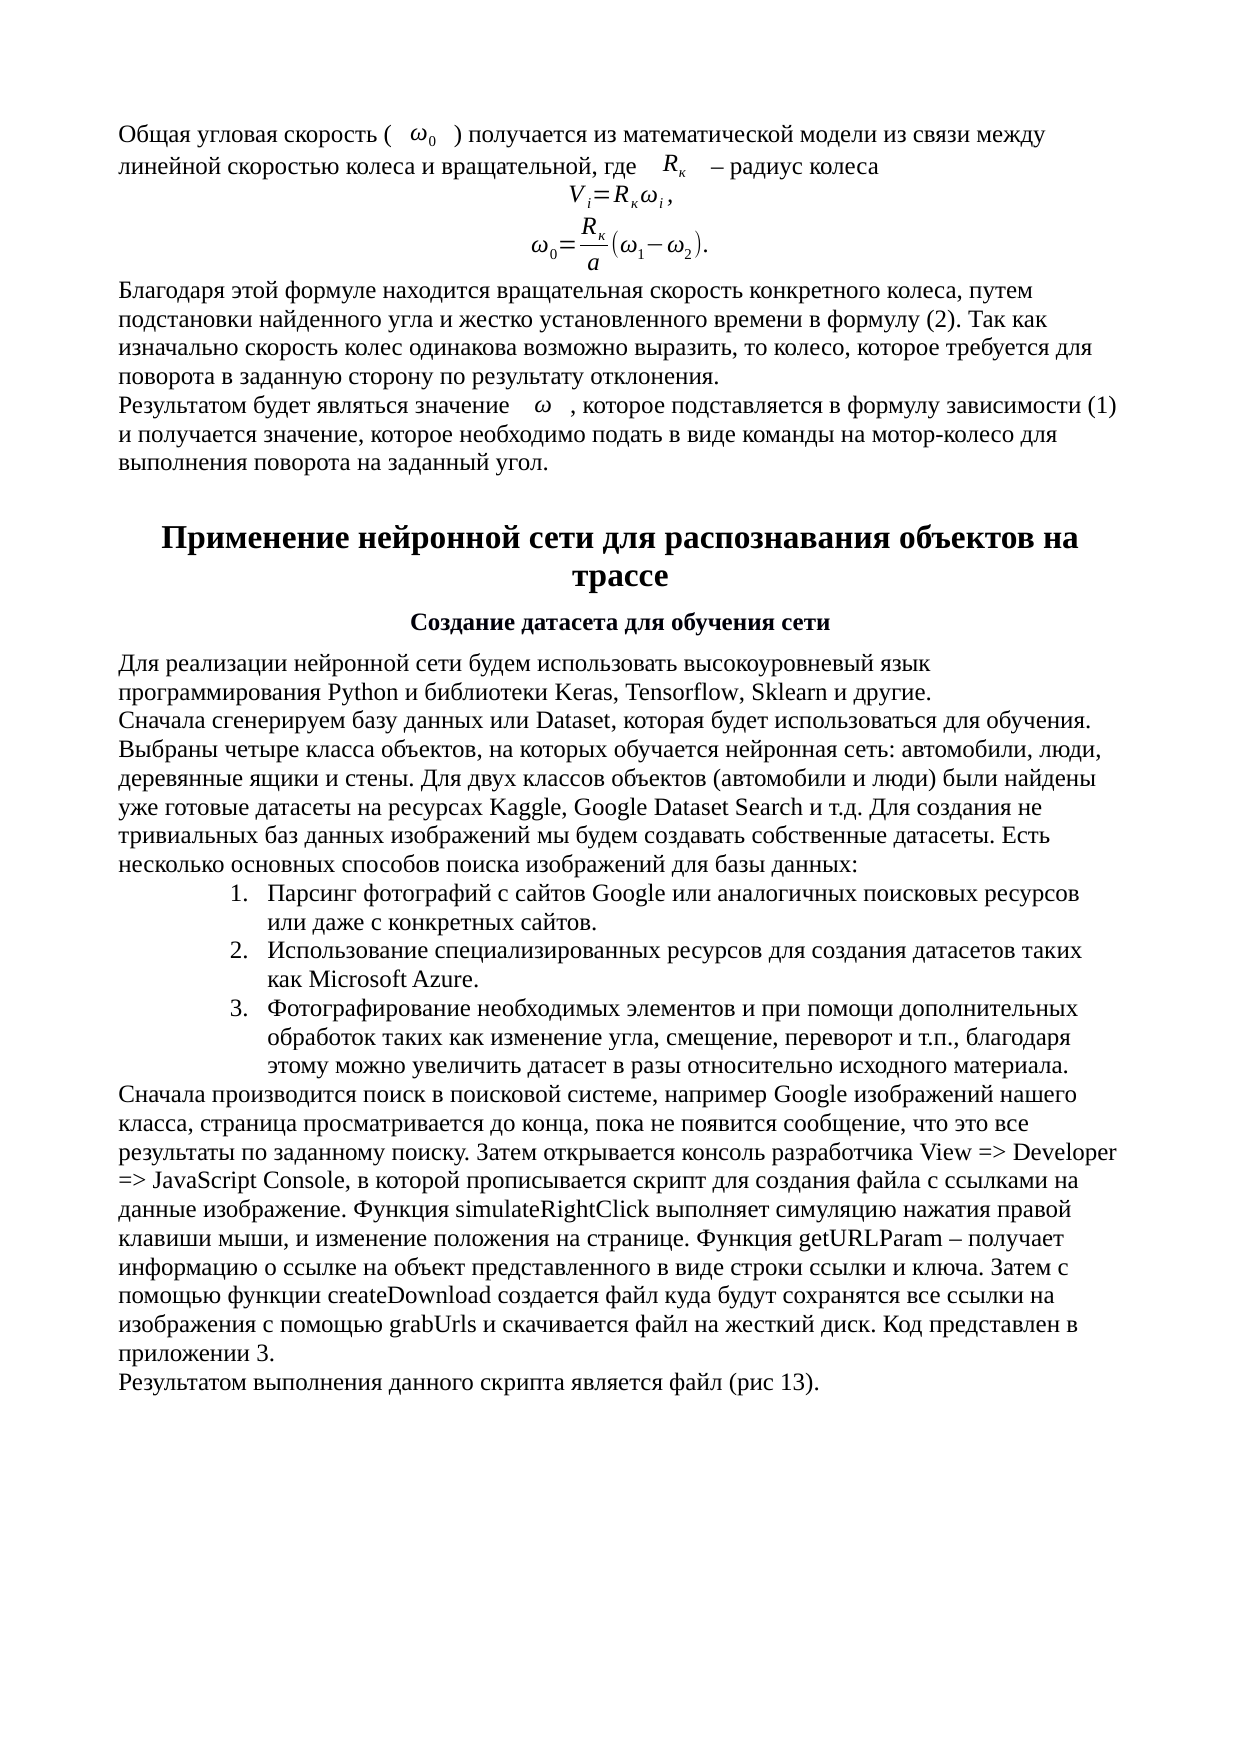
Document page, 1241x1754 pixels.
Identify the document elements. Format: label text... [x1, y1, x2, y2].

list Фотографирование необходимых элементов и при помощи дополнительных обработок таких как изменение угла, смещение, переворот и т.п., благодаря этому можно увеличить датасет в разы относительно исходного материала. [229, 993, 1122, 1079]
text Благодаря этой формуле находится вращательная скорость конкретного колеса, путем подстановки найденного угла и жестко установленного времени в формулу (2). Так как изначально скорость колес одинакова возможно выразить, то колесо, которое требуется для поворота в заданную сторону по результату отклонения. [118, 275, 1122, 390]
list Использование специализированных ресурсов для создания датасетов таких как Microsoft Azure. [229, 935, 1122, 993]
text Сначала производится поиск в поисковой системе, например Google изображений нашего класса, страница просматривается до конца, пока не появится сообщение, что это все результаты по заданному поиску. Затем открывается консоль разработчика View => Developer => JavaScript Console, в которой прописывается скрипт для создания файла с ссылками на данные изображение. Функция simulateRightClick выполняет симуляцию нажатия правой клавиши мыши, и изменение положения на странице. Функция getURLParam – получает информацию о ссылке на объект представленного в виде строки ссылки и ключа. Затем с помощью функции createDownload создается файл куда будут сохранятся все ссылки на изображения с помощью grabUrls и скачивается файл на жесткий диск. Код представлен в приложении 3. [118, 1079, 1122, 1367]
subtitle Применение нейронной сети для распознавания объектов на трассе [118, 517, 1122, 594]
subtitle Создание датасета для обучения сети [118, 607, 1122, 635]
list Парсинг фотографий с сайтов Google или аналогичных поисковых ресурсов или даже с конкретных сайтов. [229, 878, 1122, 935]
text Общая угловая скорость () получается из математической модели из связи между линейной скоростью колеса и вращательной, где – радиус колеса [118, 118, 1122, 181]
text Для реализации нейронной сети будем использовать высокоуровневый язык программирования Python и библиотеки Keras, Tensorflow, Sklearn и другие. [118, 648, 1122, 705]
text Сначала сгенерируем базу данных или Dataset, которая будет использоваться для обучения. Выбраны четыре класса объектов, на которых обучается нейронная сеть: автомобили, люди, деревянные ящики и стены. Для двух классов объектов (автомобили и люди) были найдены уже готовые датасеты на ресурсах Kaggle, Google Dataset Search и т.д. Для создания не тривиальных баз данных изображений мы будем создавать собственные датасеты. Есть несколько основных способов поиска изображений для базы данных: [118, 705, 1122, 878]
text Результатом будет являться значение , которое подставляется в формулу зависимости (1) и получается значение, которое необходимо подать в виде команды на мотор-колесо для выполнения поворота на заданный угол. [118, 390, 1122, 476]
text Результатом выполнения данного скрипта является файл (рис 13). [118, 1367, 1122, 1395]
